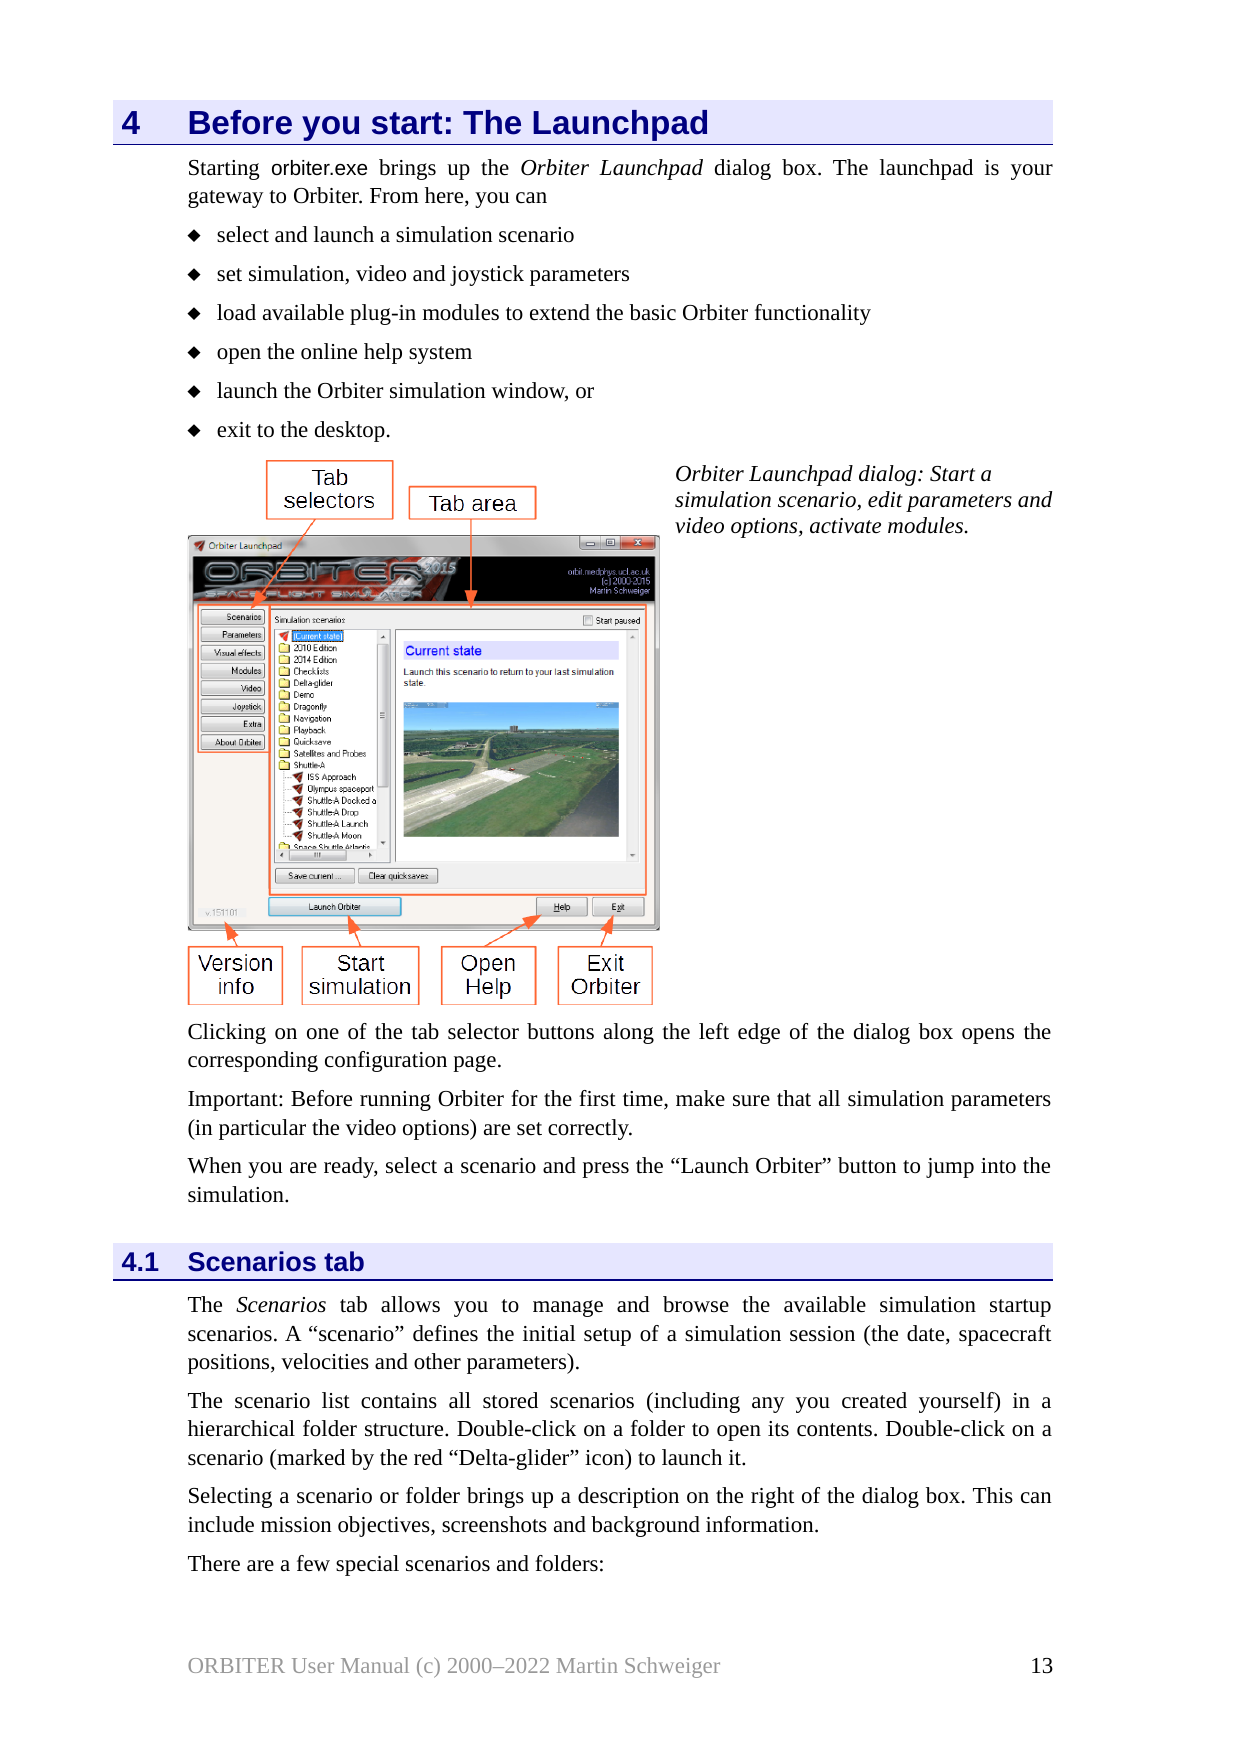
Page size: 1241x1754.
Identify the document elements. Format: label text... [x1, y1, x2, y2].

list launch the Orbiter simulation window, or [187, 376, 1053, 404]
subtitle Before you start: The Launchpad [113, 100, 1053, 144]
list open the online help system [187, 337, 1053, 365]
text Important: Before running Orbiter for the first time, make sure that all simulation parameters (in particular the video options) are set correctly. [187, 1084, 1053, 1141]
text When you are ready, select a scenario and press the “Launch Orbiter” button to jump into the simulation. [187, 1151, 1053, 1208]
list set simulation, video and joystick parameters [187, 259, 1053, 287]
subtitle Scenarios tab [113, 1243, 1053, 1279]
text Starting orbiter.exe brings up the Orbiter Launchpad dialog box. The launchpad is your gateway to Orbiter. From here, you can [187, 153, 1053, 209]
text The scenario list contains all stored scenarios (including any you created yourself) in a hierarchical folder structure. Double-click on a folder to open its contents. Double-click on a scenario (marked by the red “Delta-glider” icon) to launch it. [187, 1386, 1053, 1471]
text There are a few special scenarios and folders: [187, 1548, 1053, 1577]
text Clicking on one of the tab selector buttons along the left edge of the dialog box opens the corresponding configuration page. [187, 454, 1053, 1073]
text The Scenarios tab allows you to manage and browse the available simulation startup scenarios. A “scenario” defines the initial setup of a simulation session (the date, spacecraft positions, velocities and other parameters). [187, 1290, 1053, 1375]
list load available plug-in modules to extend the basic Orbiter functionality [187, 298, 1053, 326]
text Selecting a scenario or folder brings up a description on the right of the dialog box. This can include mission objectives, screenshots and background information. [187, 1481, 1053, 1538]
list exit to the desktop. [187, 415, 1053, 443]
list select and launch a simulation scenario [187, 220, 1053, 248]
picture [187, 460, 660, 1005]
